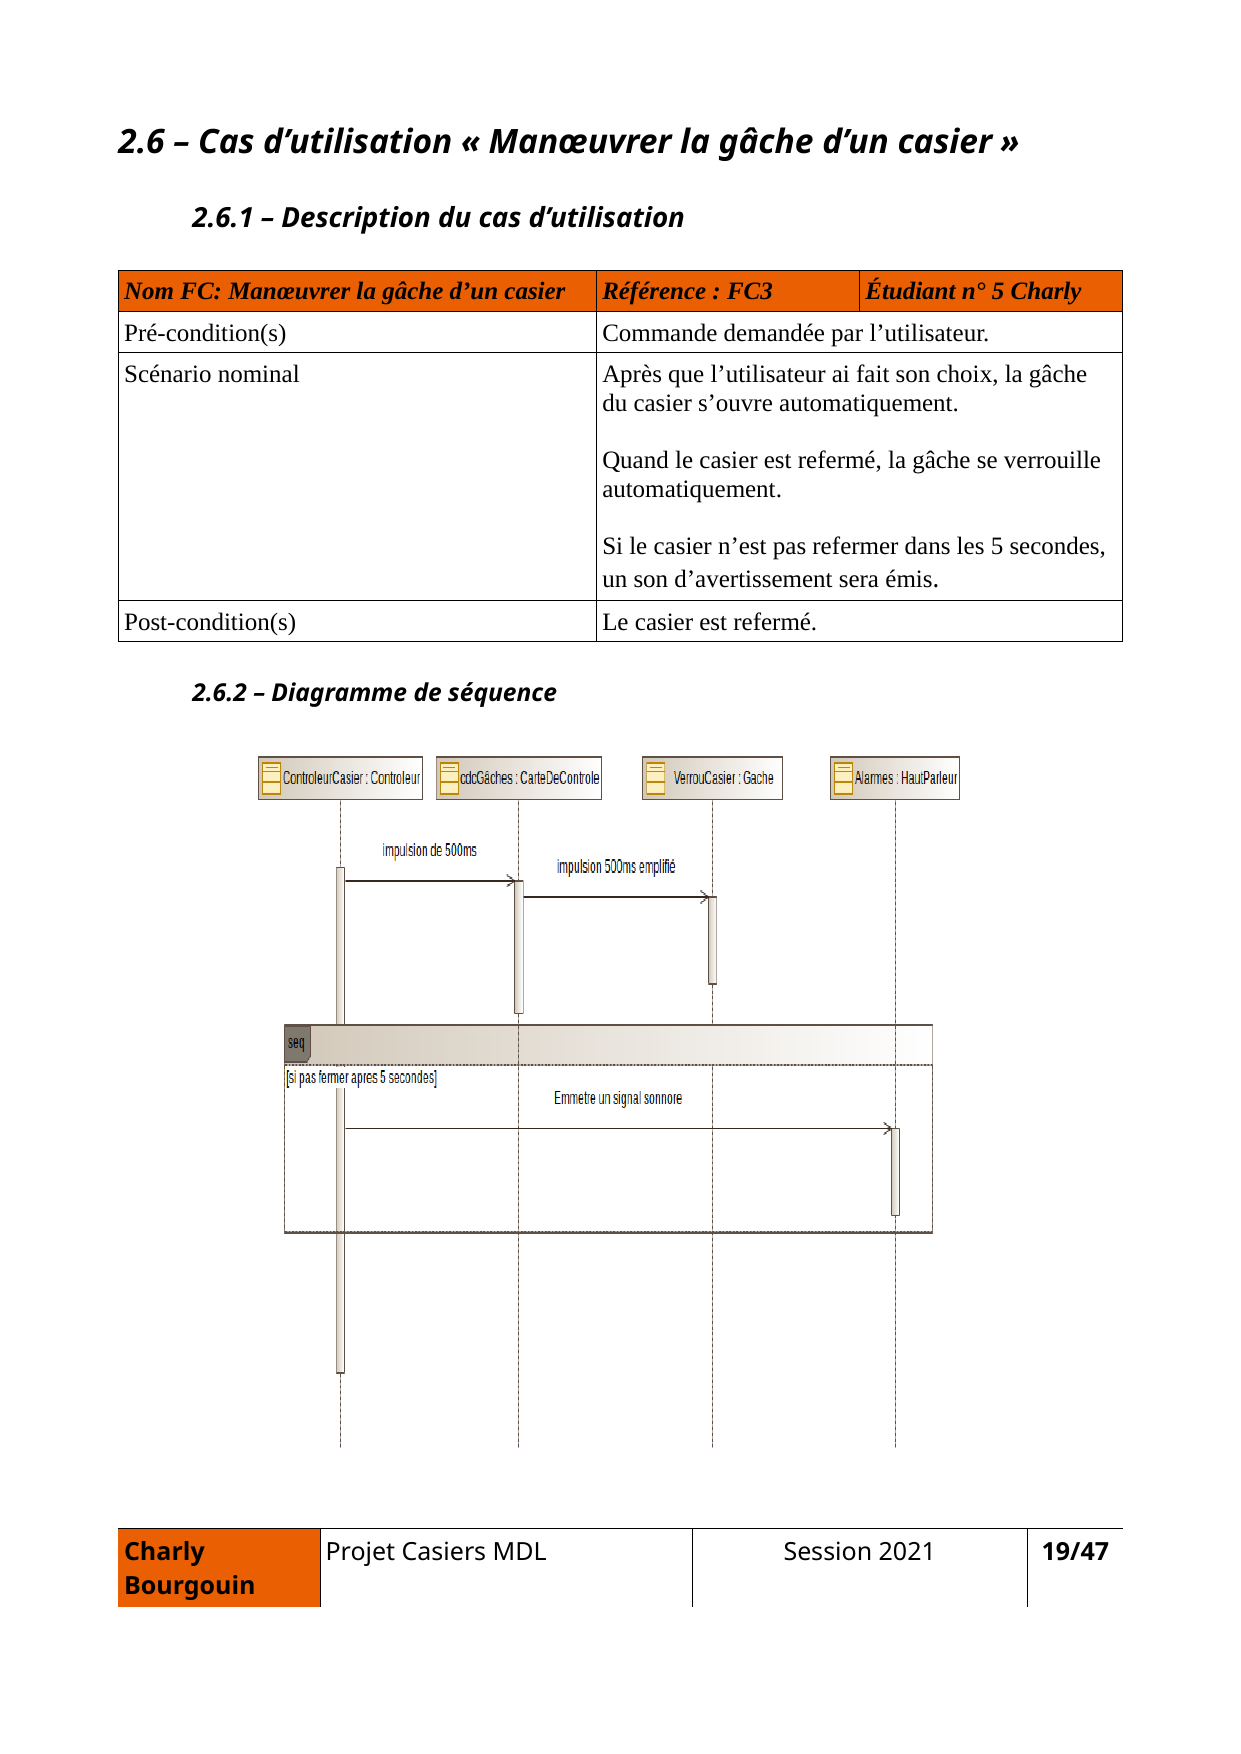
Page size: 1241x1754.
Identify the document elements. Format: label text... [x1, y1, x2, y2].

table_cell Commande demandée par l’utilisateur. [597, 312, 1122, 352]
picture [249, 742, 968, 1448]
table_cell Pré-condition(s) [119, 312, 596, 352]
subtitle 2.6.1 – Description du cas d’utilisation [118, 198, 1122, 236]
table_cell Post-condition(s) [119, 601, 596, 641]
subtitle 2.6.2 – Diagramme de séquence [118, 675, 1122, 709]
table_cell Après que l’utilisateur ai fait son choix, la gâche du casier s’ouvre automatiquement. Quand le casier est refermé, la gâche se verrouille automatiquement. Si le casier n’est pas refermer dans les 5 secondes, un son d’avertissement sera émis. [597, 353, 1122, 600]
table_header Nom FC: Manœuvrer la gâche d’un casier [119, 271, 596, 311]
table_header Étudiant n° 5 Charly [860, 271, 1122, 311]
table_header Référence : FC3 [597, 271, 859, 311]
table_cell Scénario nominal [119, 353, 596, 600]
table_cell Le casier est refermé. [597, 601, 1122, 641]
subtitle 2.6 – Cas d’utilisation « Manœuvrer la gâche d’un casier » [118, 118, 1122, 164]
